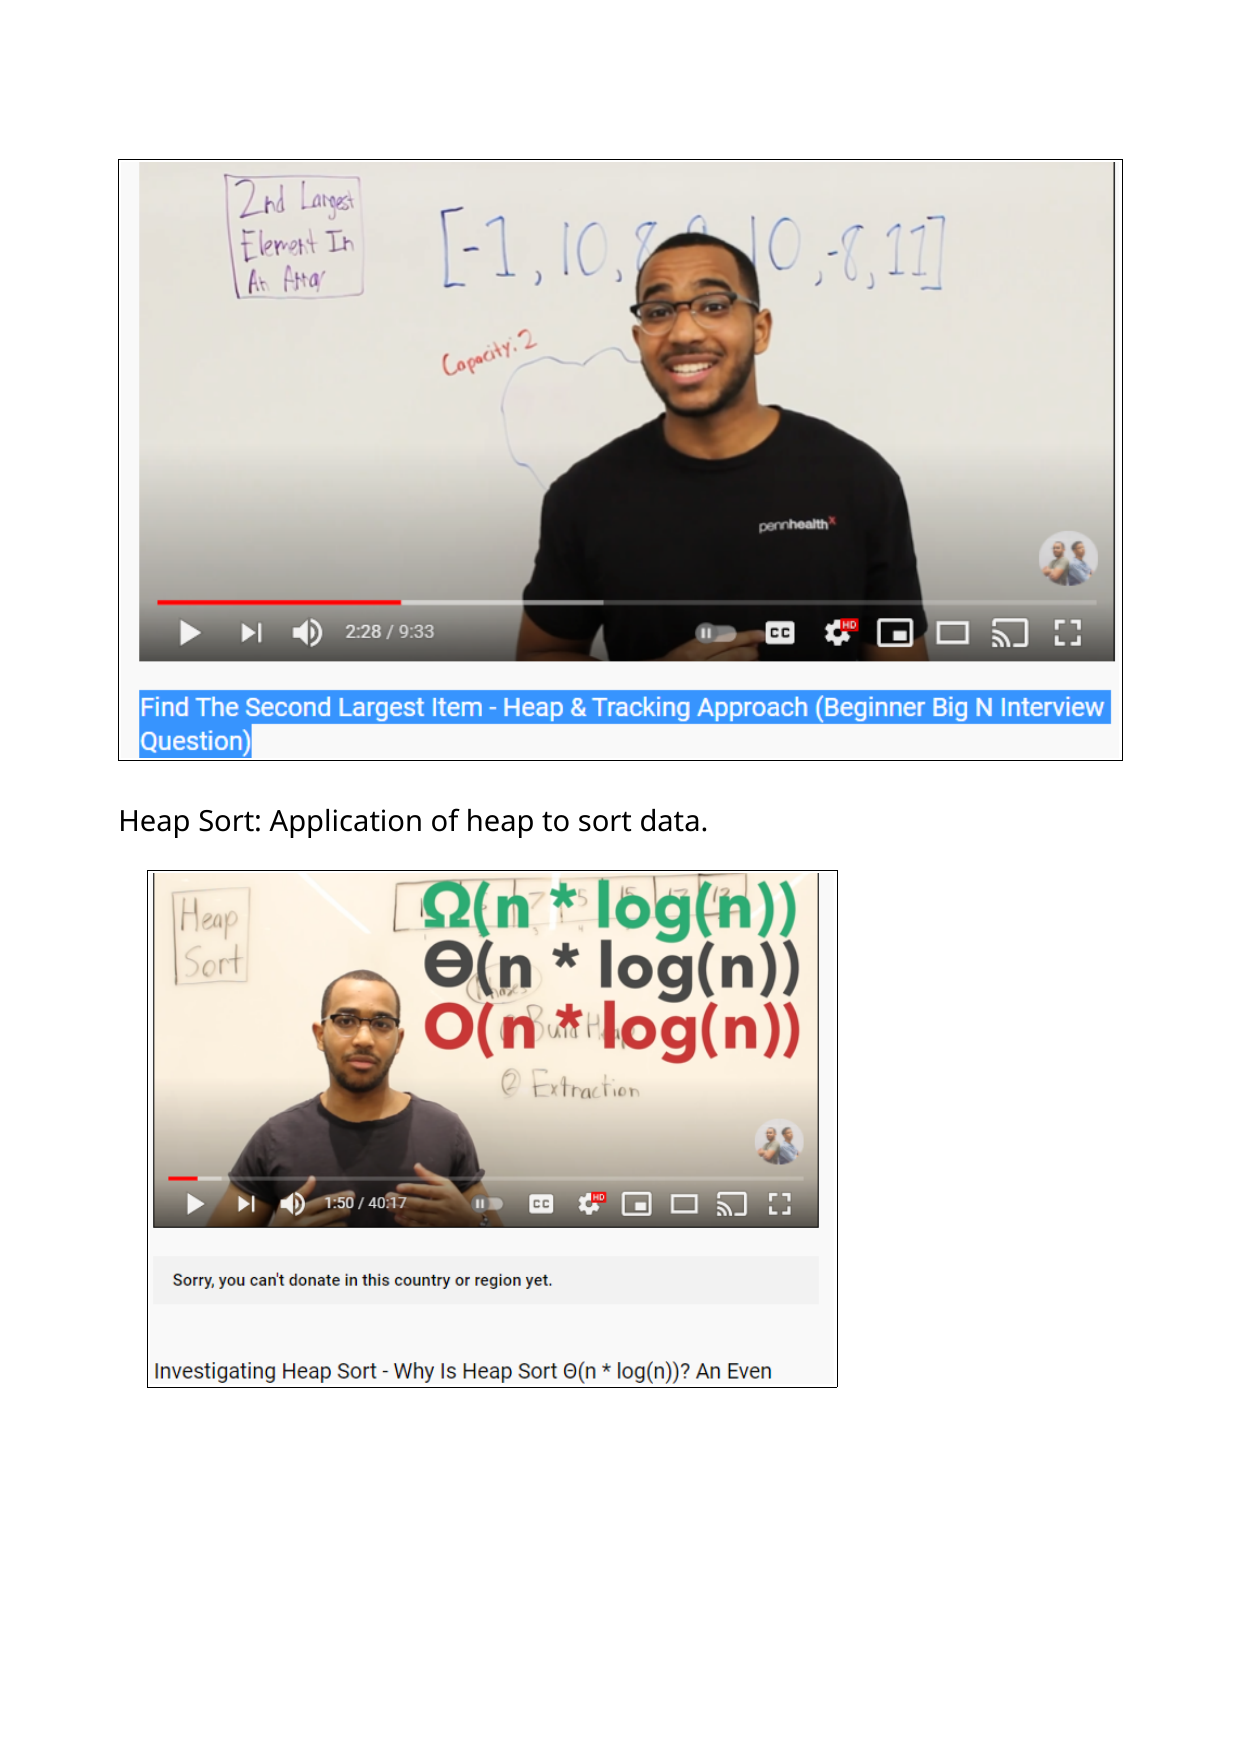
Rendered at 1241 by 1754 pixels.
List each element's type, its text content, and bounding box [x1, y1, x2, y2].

text Heap Sort: Application of heap to sort data. [118, 800, 1122, 840]
picture [121, 162, 1119, 758]
picture [150, 873, 834, 1384]
